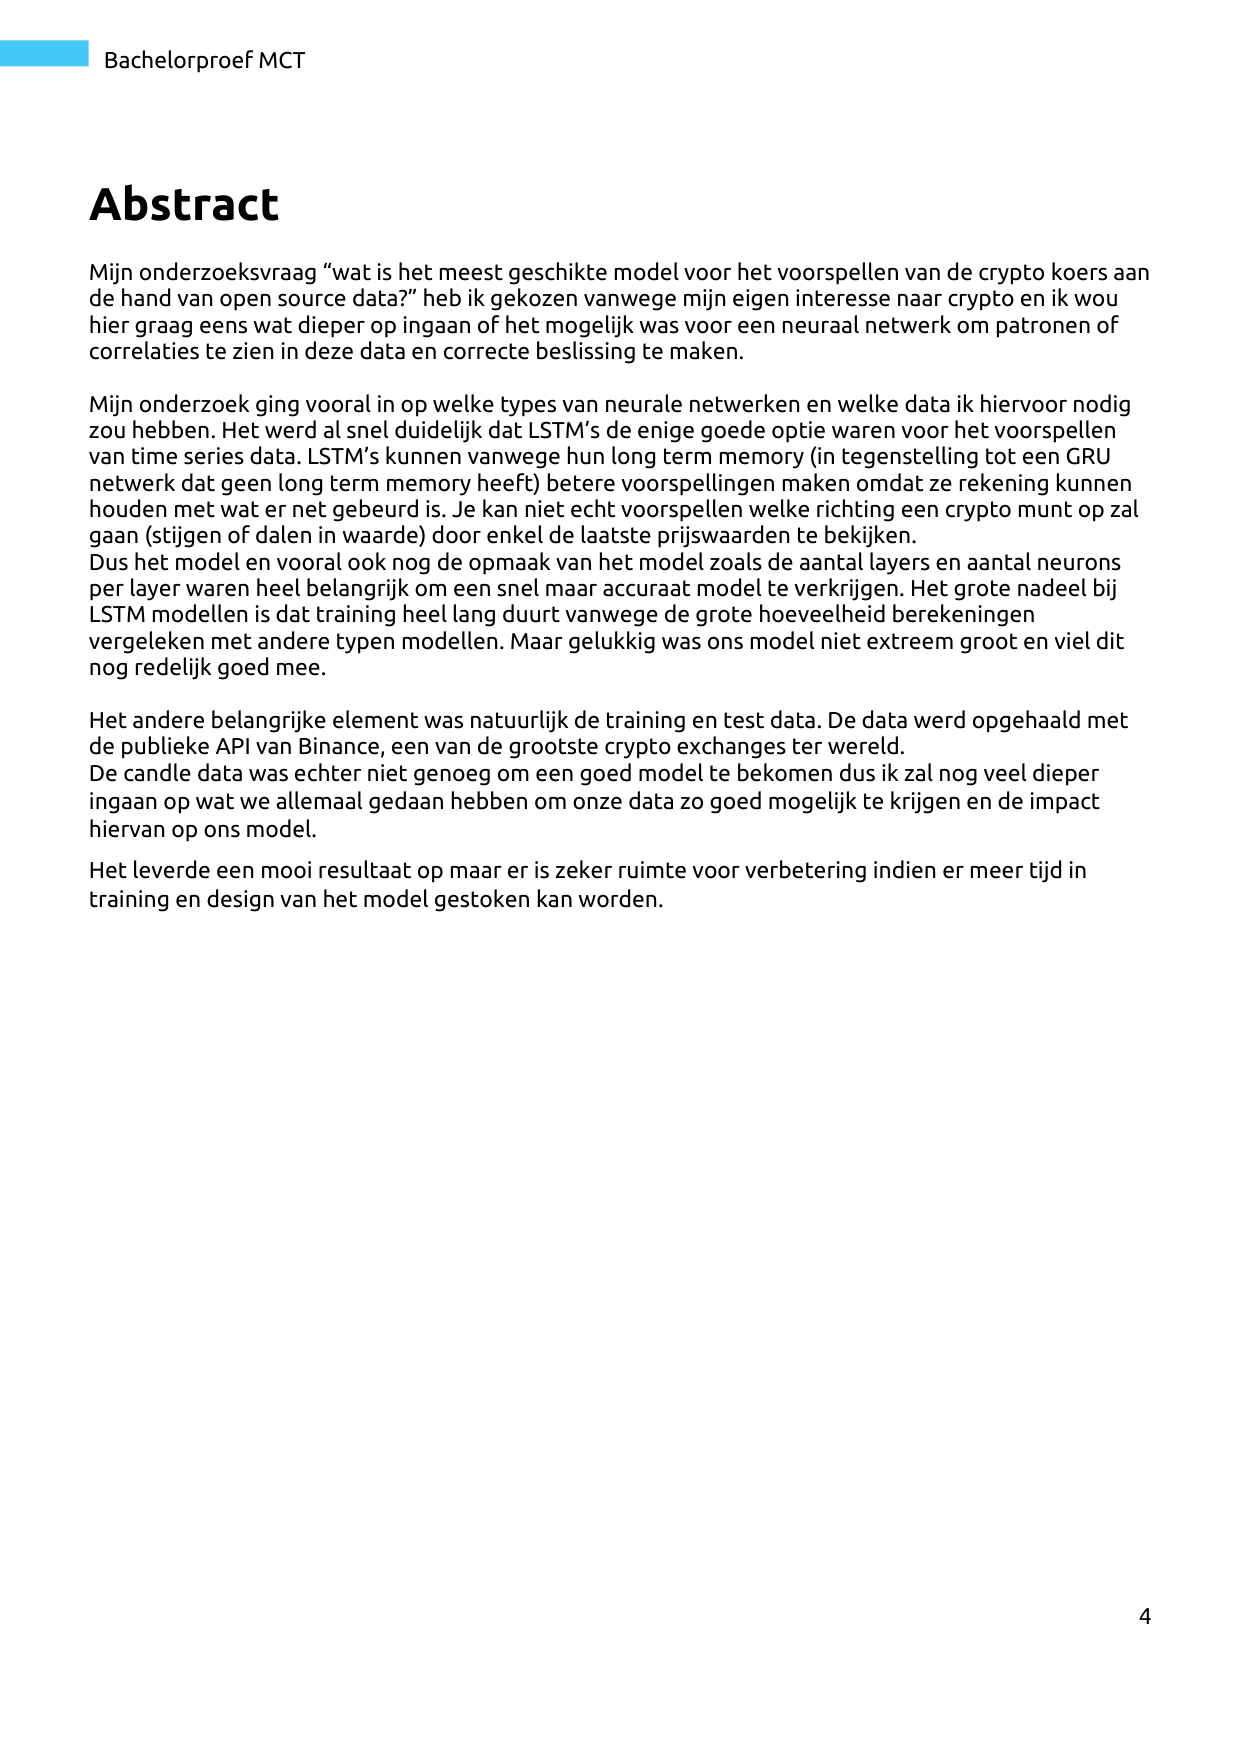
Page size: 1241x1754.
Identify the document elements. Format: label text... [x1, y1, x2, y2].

text De candle data was echter niet genoeg om een goed model te bekomen dus ik zal nog veel dieper ingaan op wat we allemaal gedaan hebben om onze data zo goed mogelijk te krijgen en de impact hiervan op ons model. [89, 759, 1152, 842]
list Het andere belangrijke element was natuurlijk de training en test data. De data werd opgehaald met de publieke API van Binance, een van de grootste crypto exchanges ter wereld. [89, 706, 1152, 759]
list Mijn onderzoek ging vooral in op welke types van neurale netwerken en welke data ik hiervoor nodig zou hebben. Het werd al snel duidelijk dat LSTM’s de enige goede optie waren voor het voorspellen van time series data. LSTM’s kunnen vanwege hun long term memory (in tegenstelling tot een GRU netwerk dat geen long term memory heeft) betere voorspellingen maken omdat ze rekening kunnen houden met wat er net gebeurd is. Je kan niet echt voorspellen welke richting een crypto munt op zal gaan (stijgen of dalen in waarde) door enkel de laatste prijswaarden te bekijken. [89, 390, 1152, 548]
list Mijn onderzoeksvraag “wat is het meest geschikte model voor het voorspellen van de crypto koers aan de hand van open source data?” heb ik gekozen vanwege mijn eigen interesse naar crypto en ik wou hier graag eens wat dieper op ingaan of het mogelijk was voor een neuraal netwerk om patronen of correlaties te zien in deze data en correcte beslissing te maken. [89, 258, 1152, 364]
list Dus het model en vooral ook nog de opmaak van het model zoals de aantal layers en aantal neurons per layer waren heel belangrijk om een snel maar accuraat model te verkrijgen. Het grote nadeel bij LSTM modellen is dat training heel lang duurt vanwege de grote hoeveelheid berekeningen vergeleken met andere typen modellen. Maar gelukkig was ons model niet extreem groot en viel dit nog redelijk goed mee. [89, 548, 1152, 680]
text Het leverde een mooi resultaat op maar er is zeker ruimte voor verbetering indien er meer tijd in training en design van het model gestoken kan worden. [89, 857, 1152, 912]
subtitle Abstract [89, 177, 1152, 229]
